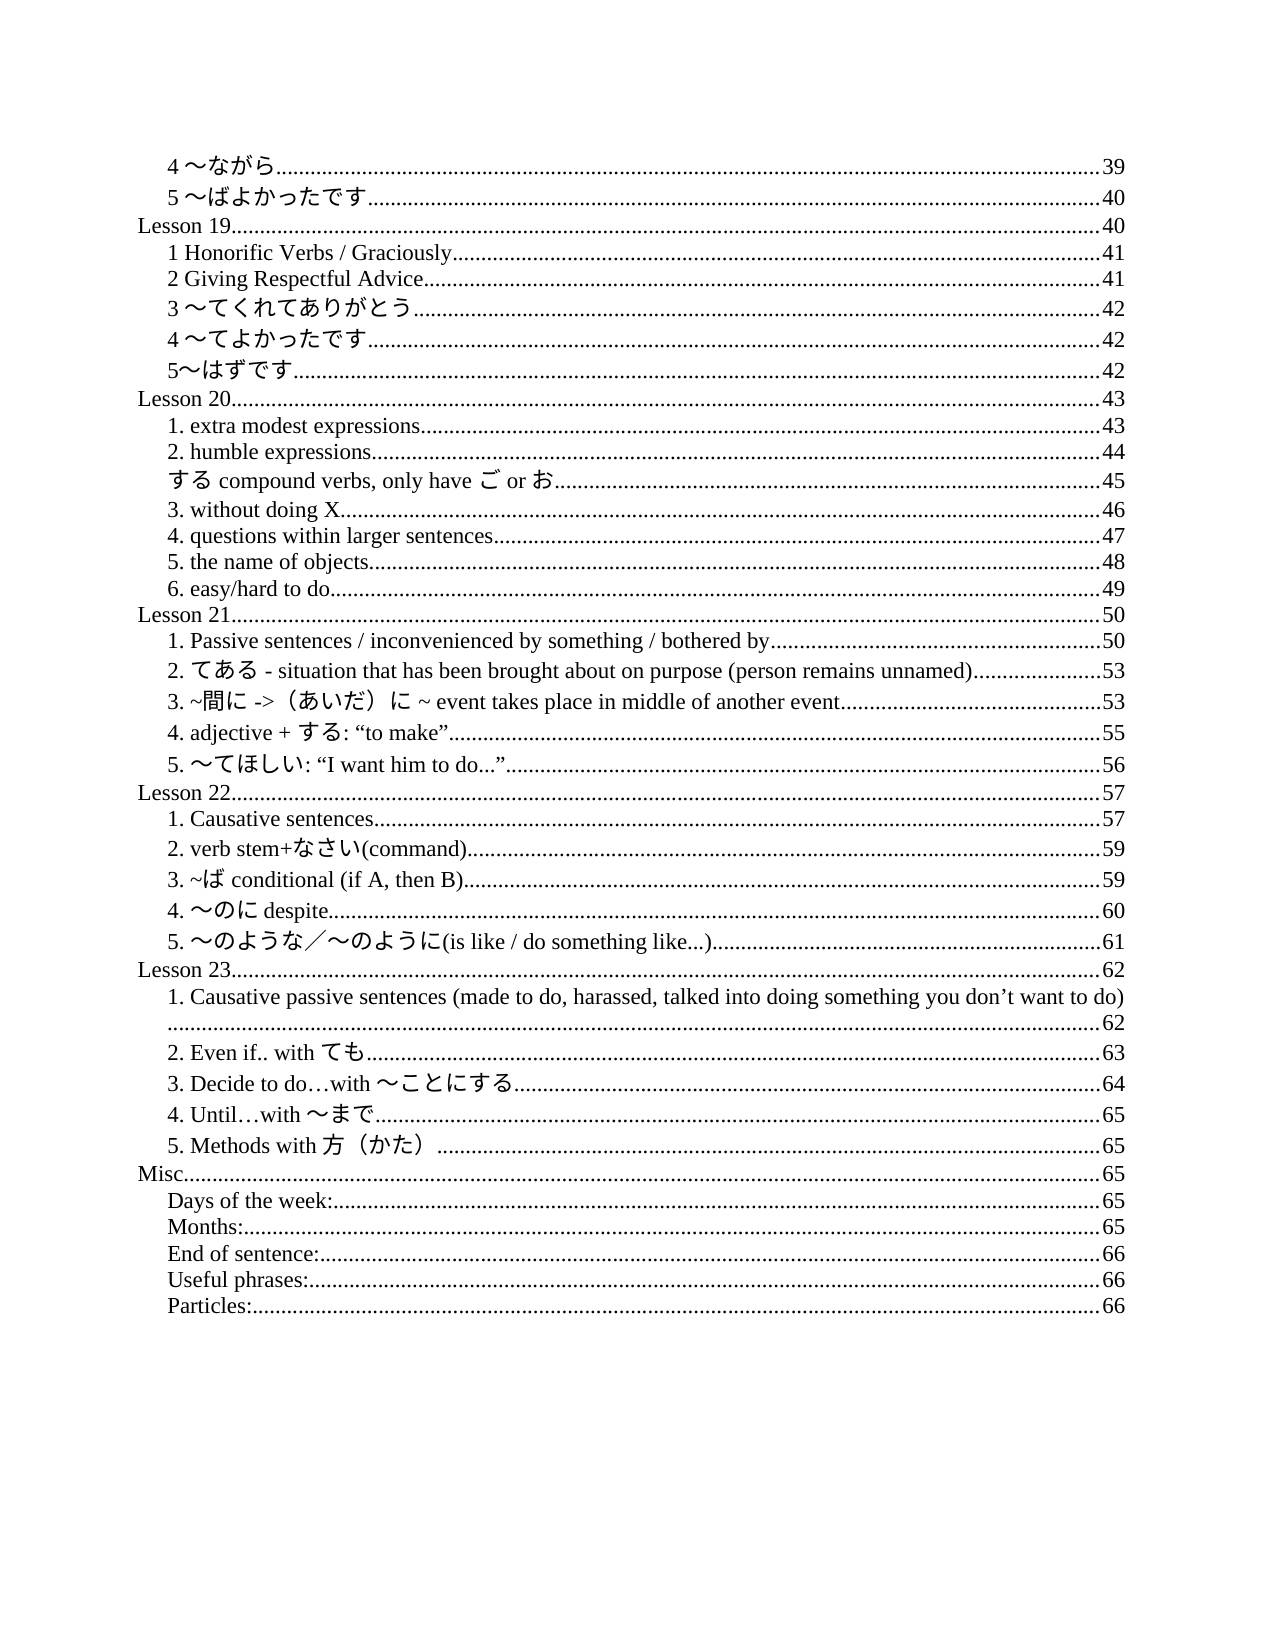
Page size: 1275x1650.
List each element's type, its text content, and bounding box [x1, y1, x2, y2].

text 5. ～のような／～のように(is like / do something like...) 61 [167, 925, 1125, 956]
text Misc. 65 [137, 1161, 1125, 1187]
text 5 ～ばよかったです 40 [167, 181, 1125, 212]
text 4. adjective + する: “to make” 55 [167, 716, 1125, 747]
text Particles: 66 [167, 1292, 1125, 1319]
text Lesson 22 57 [137, 779, 1125, 805]
text Useful phrases: 66 [167, 1266, 1125, 1292]
text 4 ～ながら 39 [167, 150, 1125, 181]
text 1 Honorific Verbs / Graciously 41 [167, 239, 1125, 265]
text 3 ～てくれてありがとう 42 [167, 292, 1125, 323]
text 5～はずです 42 [167, 354, 1125, 385]
text Lesson 19 40 [137, 212, 1125, 239]
text 6. easy/hard to do 49 [167, 575, 1125, 601]
text 2. humble expressions 44 [167, 438, 1125, 464]
text 3. without doing X 46 [167, 496, 1125, 522]
text 1. Passive sentences / inconvenienced by something / bothered by 50 [167, 627, 1125, 654]
text 2. Even if.. with ても 63 [167, 1036, 1125, 1067]
text 2. verb stem+なさい(command) 59 [167, 831, 1125, 863]
text 1. Causative passive sentences (made to do, harassed, talked into doing something you don’t want to do) 62 [167, 983, 1125, 1036]
text 3. ~ば conditional (if A, then B) 59 [167, 863, 1125, 894]
text Months: 65 [167, 1213, 1125, 1239]
text End of sentence: 66 [167, 1239, 1125, 1266]
text 1. extra modest expressions 43 [167, 412, 1125, 438]
text 4 ～てよかったです 42 [167, 323, 1125, 354]
text Days of the week: 65 [167, 1187, 1125, 1213]
text 5. ～てほしい: “I want him to do...” 56 [167, 747, 1125, 779]
text 4. questions within larger sentences 47 [167, 522, 1125, 548]
text 2. てある - situation that has been brought about on purpose (person remains unnamed) 53 [167, 654, 1125, 685]
text 5. the name of objects. 48 [167, 548, 1125, 575]
text 2 Giving Respectful Advice 41 [167, 265, 1125, 292]
text 4. Until…with ～まで 65 [167, 1098, 1125, 1129]
text 1. Causative sentences 57 [167, 805, 1125, 831]
text Lesson 20 43 [137, 385, 1125, 412]
text する compound verbs, only have ご or お 45 [167, 464, 1125, 496]
text Lesson 21 50 [137, 601, 1125, 627]
text 4. ～のにdespite 60 [167, 894, 1125, 925]
text 3. Decide to do…with ～ことにする 64 [167, 1067, 1125, 1098]
text 3. ~間に ->（あいだ）に ~ event takes place in middle of another event 53 [167, 685, 1125, 716]
text Lesson 23 62 [137, 956, 1125, 983]
text 5. Methods with 方（かた） 65 [167, 1129, 1125, 1161]
